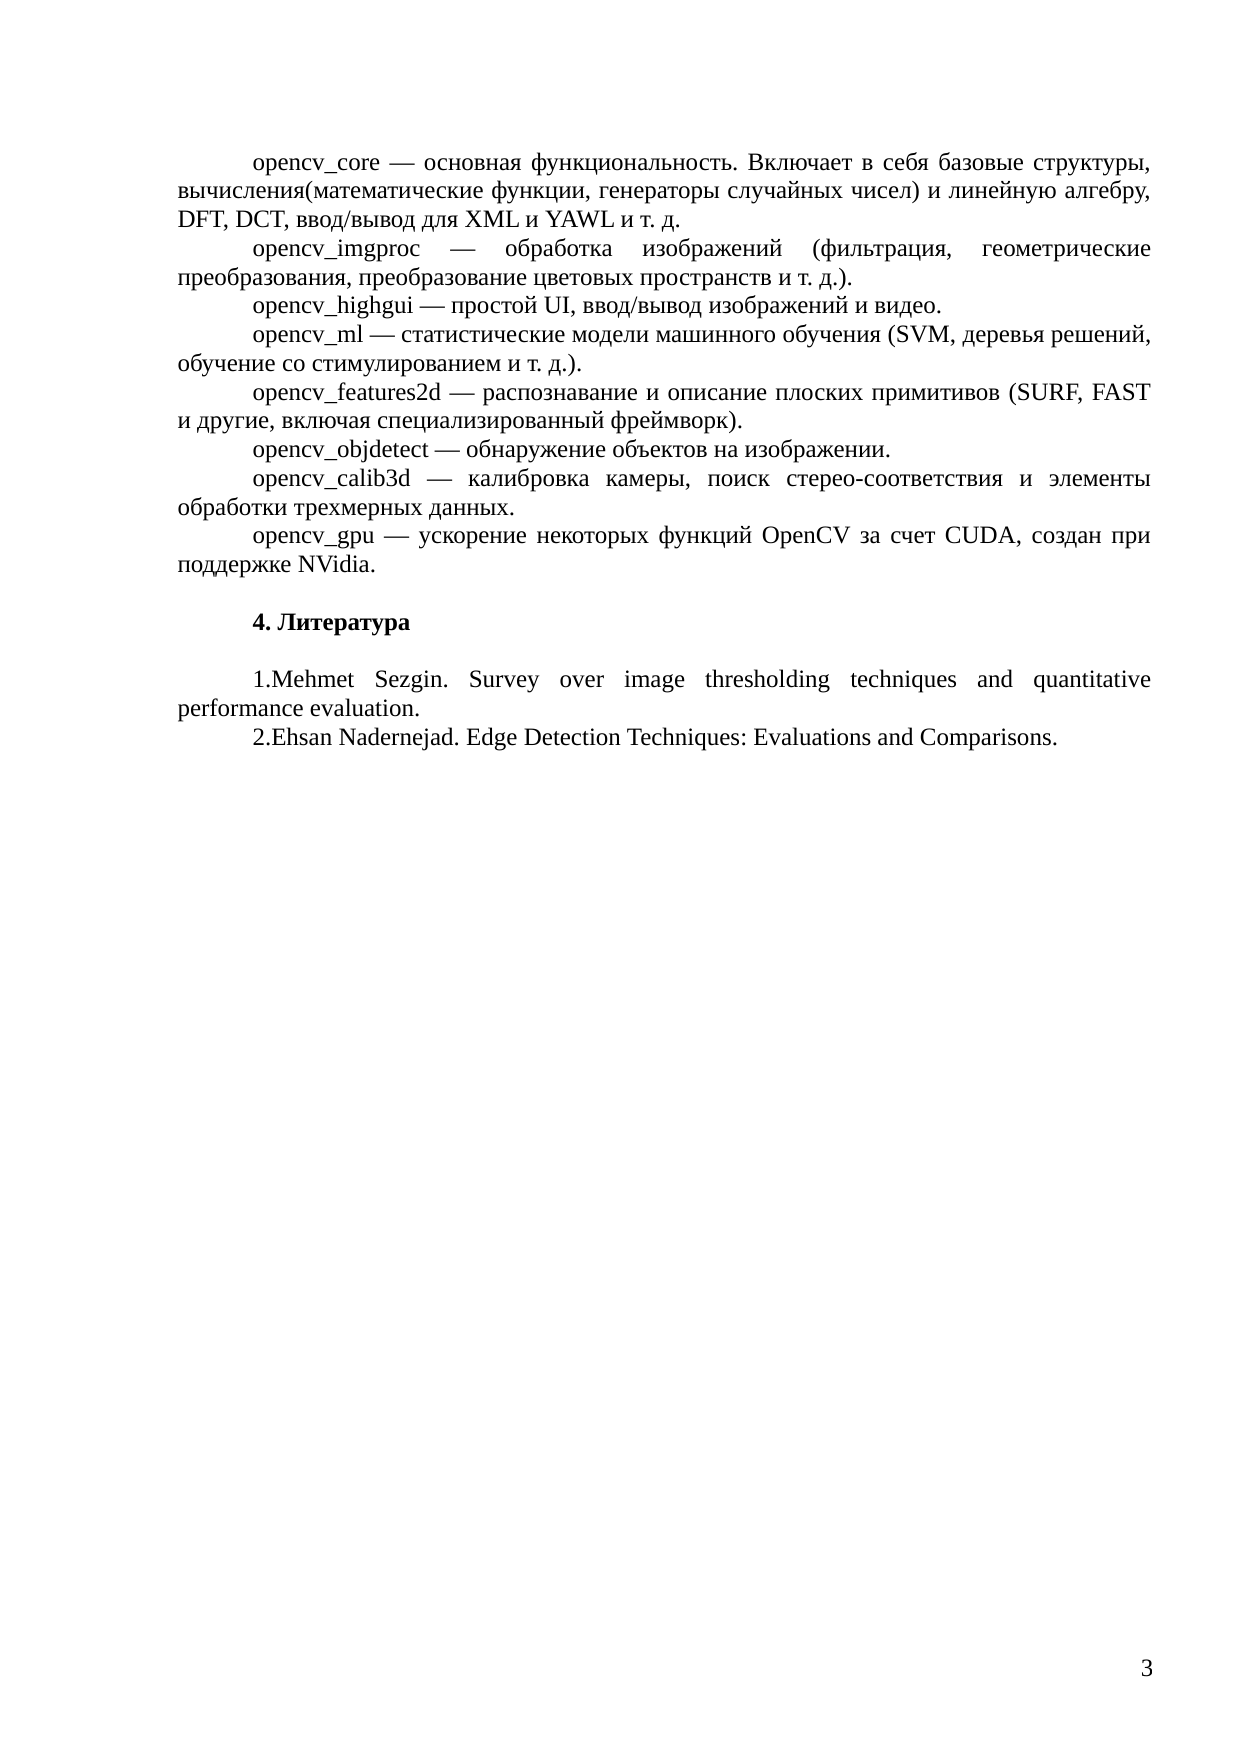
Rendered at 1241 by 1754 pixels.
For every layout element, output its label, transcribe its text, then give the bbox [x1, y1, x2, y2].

text opencv_calib3d — калибровка камеры, поиск стерео-соответствия и элементы обработки трехмерных данных. [177, 463, 1152, 521]
text 2.Ehsan Nadernejad. Edge Detection Techniques: Evaluations and Comparisons. [177, 722, 1152, 751]
text opencv_core — основная функциональность. Включает в себя базовые структуры, вычисления(математические функции, генераторы случайных чисел) и линейную алгебру, DFT, DCT, ввод/вывод для XML и YAWL и т. д. [177, 147, 1152, 233]
text 4. Литература [177, 607, 1152, 636]
text opencv_ml — статистические модели машинного обучения (SVM, деревья решений, обучение со стимулированием и т. д.). [177, 319, 1152, 377]
text opencv_highgui — простой UI, ввод/вывод изображений и видео. [177, 291, 1152, 319]
text 1.Mehmet Sezgin. Survey over image thresholding techniques and quantitative performance evaluation. [177, 664, 1152, 722]
text opencv_objdetect — обнаружение объектов на изображении. [177, 434, 1152, 463]
text opencv_features2d — распознавание и описание плоских примитивов (SURF, FAST и другие, включая специализированный фреймворк). [177, 377, 1152, 434]
text opencv_gpu — ускорение некоторых функций OpenCV за счет CUDA, создан при поддержке NVidia. [177, 521, 1152, 578]
text opencv_imgproc — обработка изображений (фильтрация, геометрические преобразования, преобразование цветовых пространств и т. д.). [177, 233, 1152, 291]
